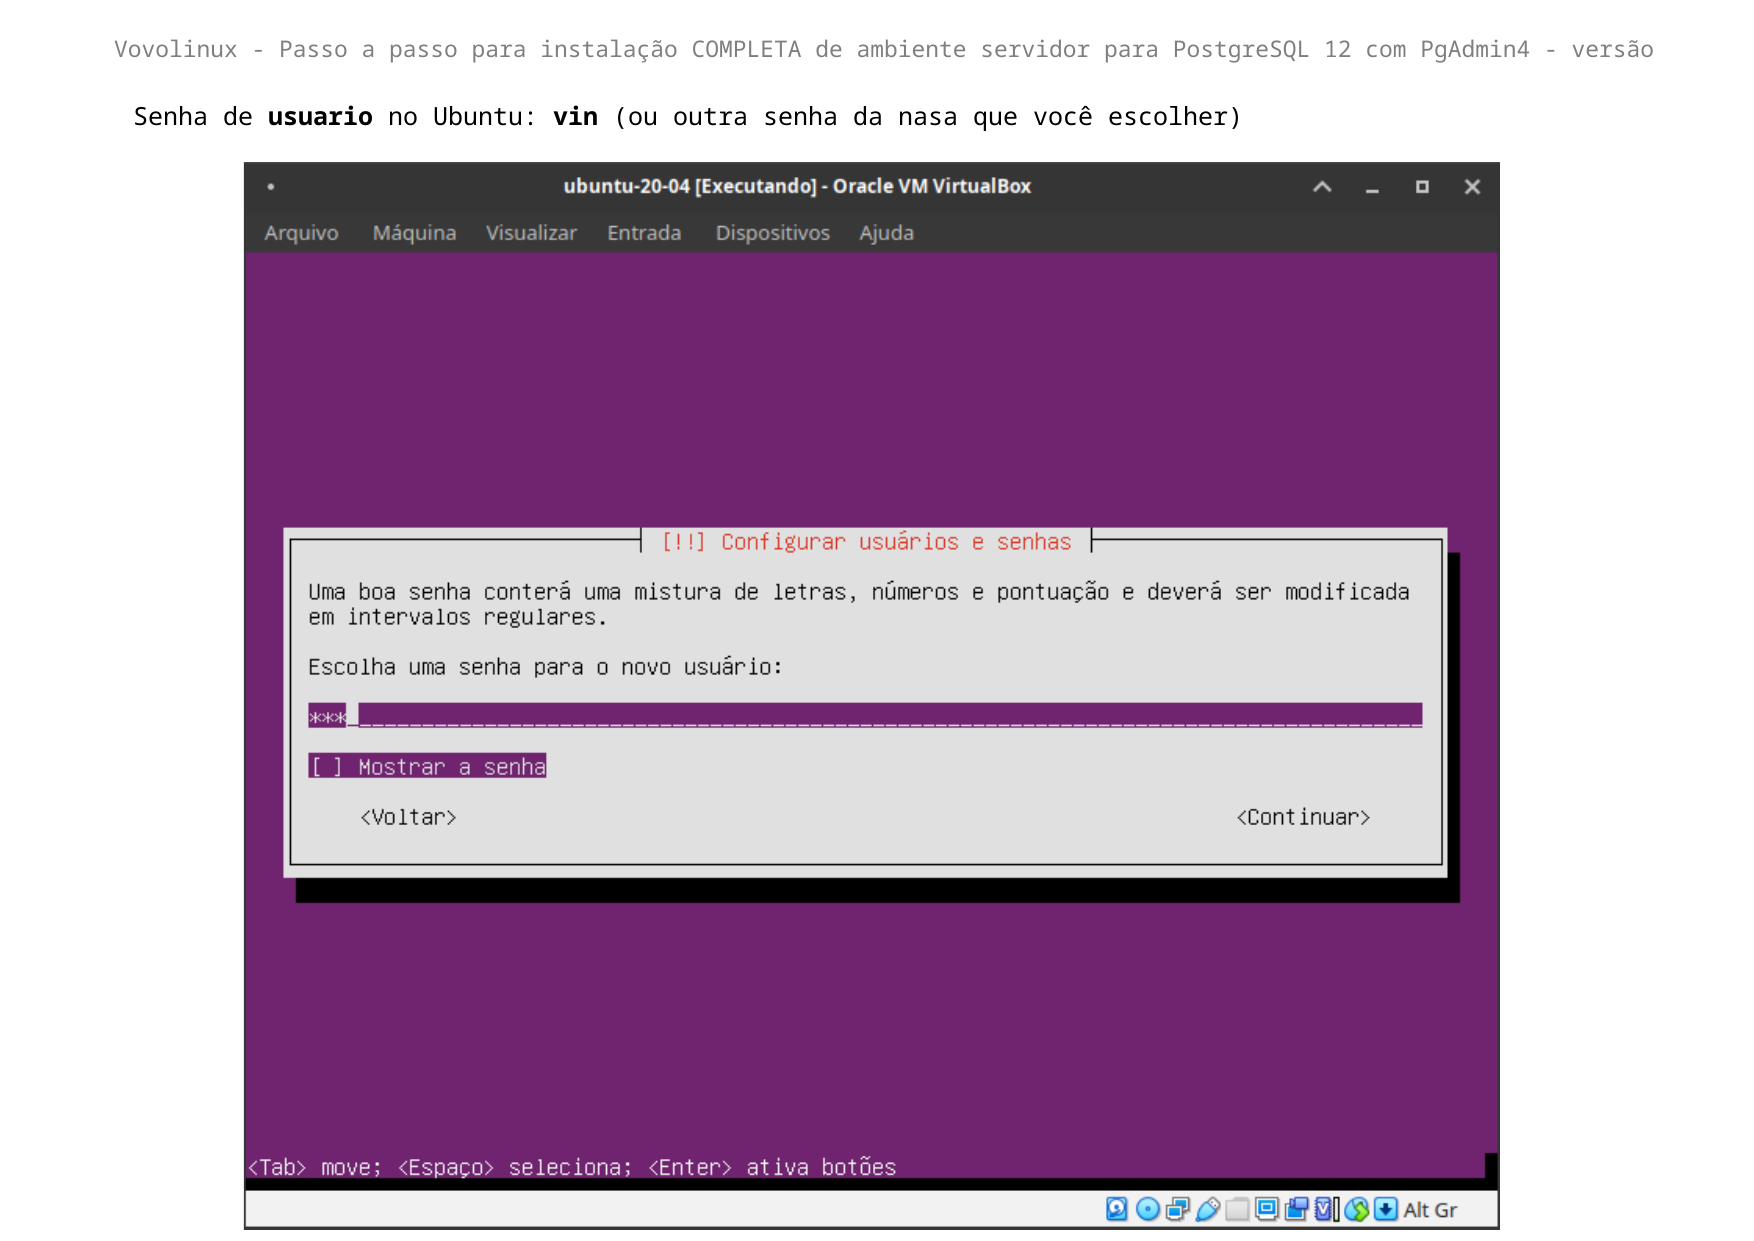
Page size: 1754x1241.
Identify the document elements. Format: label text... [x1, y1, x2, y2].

text Senha de usuario no Ubuntu: vin (ou outra senha da nasa que você escolher) [133, 98, 1695, 132]
picture [243, 162, 1500, 1230]
